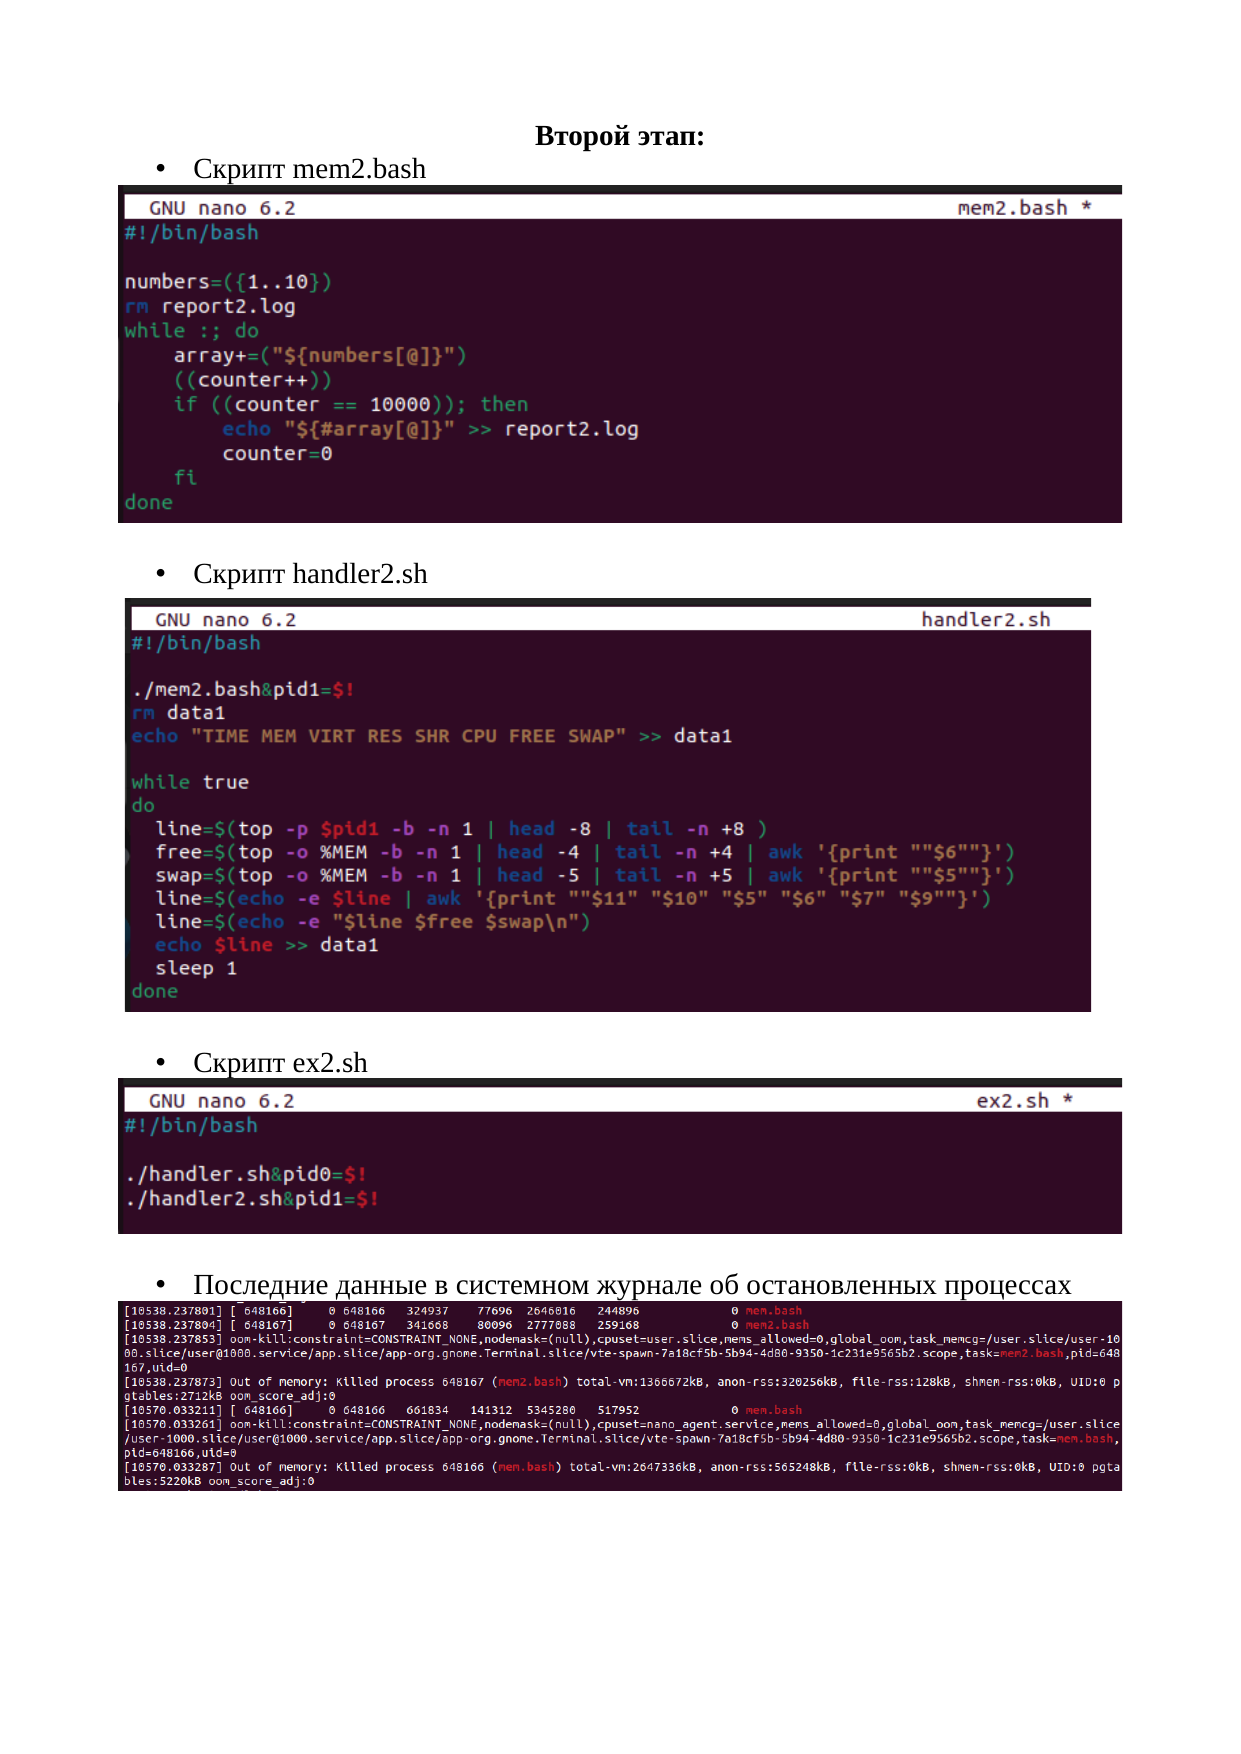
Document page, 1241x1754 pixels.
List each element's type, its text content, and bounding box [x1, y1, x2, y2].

picture [118, 1078, 1123, 1234]
list Скрипт handler2.sh [156, 556, 1122, 590]
picture [118, 1301, 1123, 1491]
list Скрипт mem2.bash [156, 152, 1122, 185]
picture [124, 598, 1092, 1012]
text Второй этап: [118, 118, 1122, 152]
picture [118, 185, 1123, 523]
list Последние данные в системном журнале об остановленных процессах [156, 1267, 1122, 1301]
list Скрипт ex2.sh [156, 1045, 1122, 1078]
